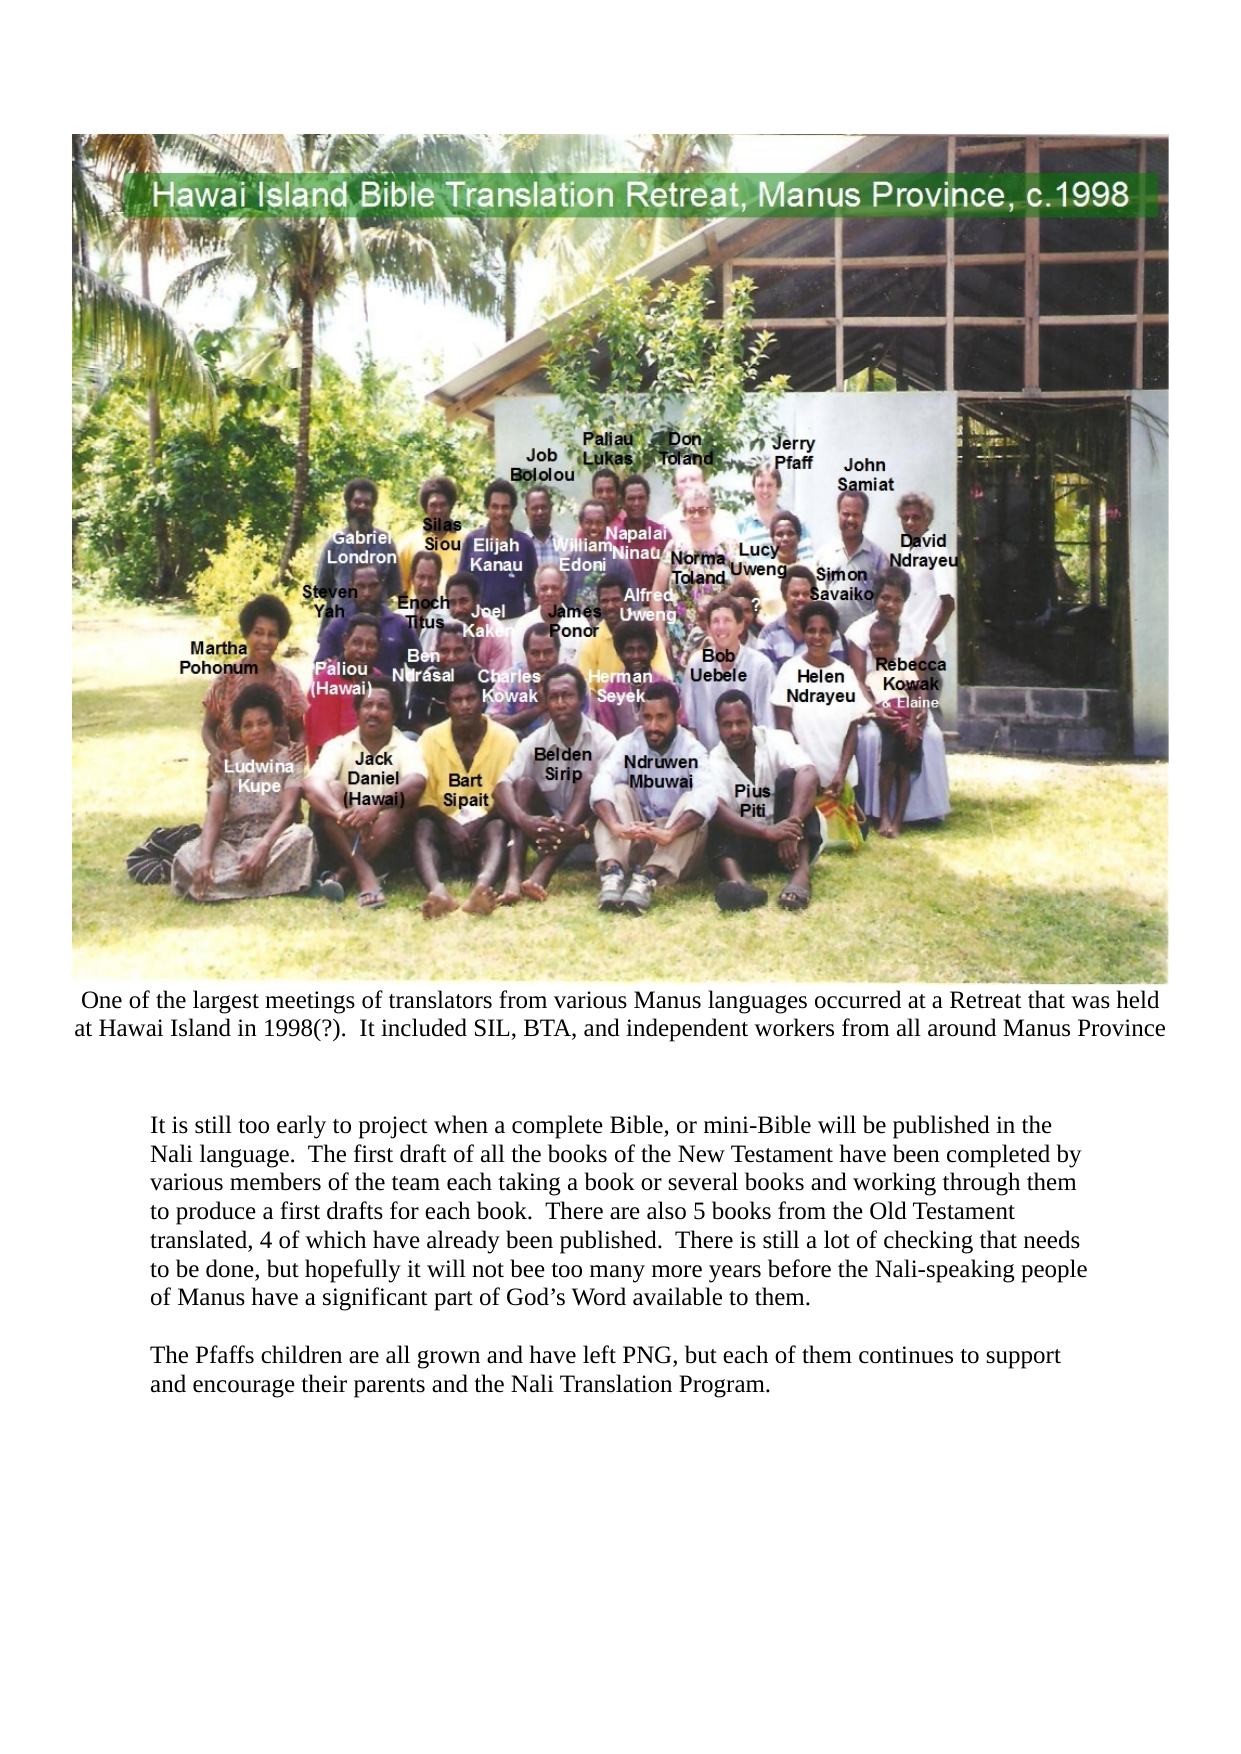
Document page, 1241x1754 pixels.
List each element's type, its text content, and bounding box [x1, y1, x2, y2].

text It is still too early to project when a complete Bible, or mini-Bible will be published in the Nali language. The first draft of all the books of the New Testament have been completed by various members of the team each taking a book or several books and working through them to produce a first drafts for each book. There are also 5 books from the Old Testament translated, 4 of which have already been published. There is still a lot of checking that needs to be done, but hopefully it will not bee too many more years before the Nali-speaking people of Manus have a significant part of God’s Word available to them. [150, 1110, 1090, 1311]
text The Pfaffs children are all grown and have left PNG, but each of them continues to support and encourage their parents and the Nali Translation Program. [150, 1340, 1090, 1397]
table_header [59, 135, 72, 985]
picture [72, 134, 1169, 985]
table_cell One of the largest meetings of translators from various Manus languages occurred at a Retreat that was held at Hawai Island in 1998(?). It included SIL, BTA, and independent workers from all around Manus Province [59, 985, 1181, 1050]
table_header [1169, 135, 1181, 985]
